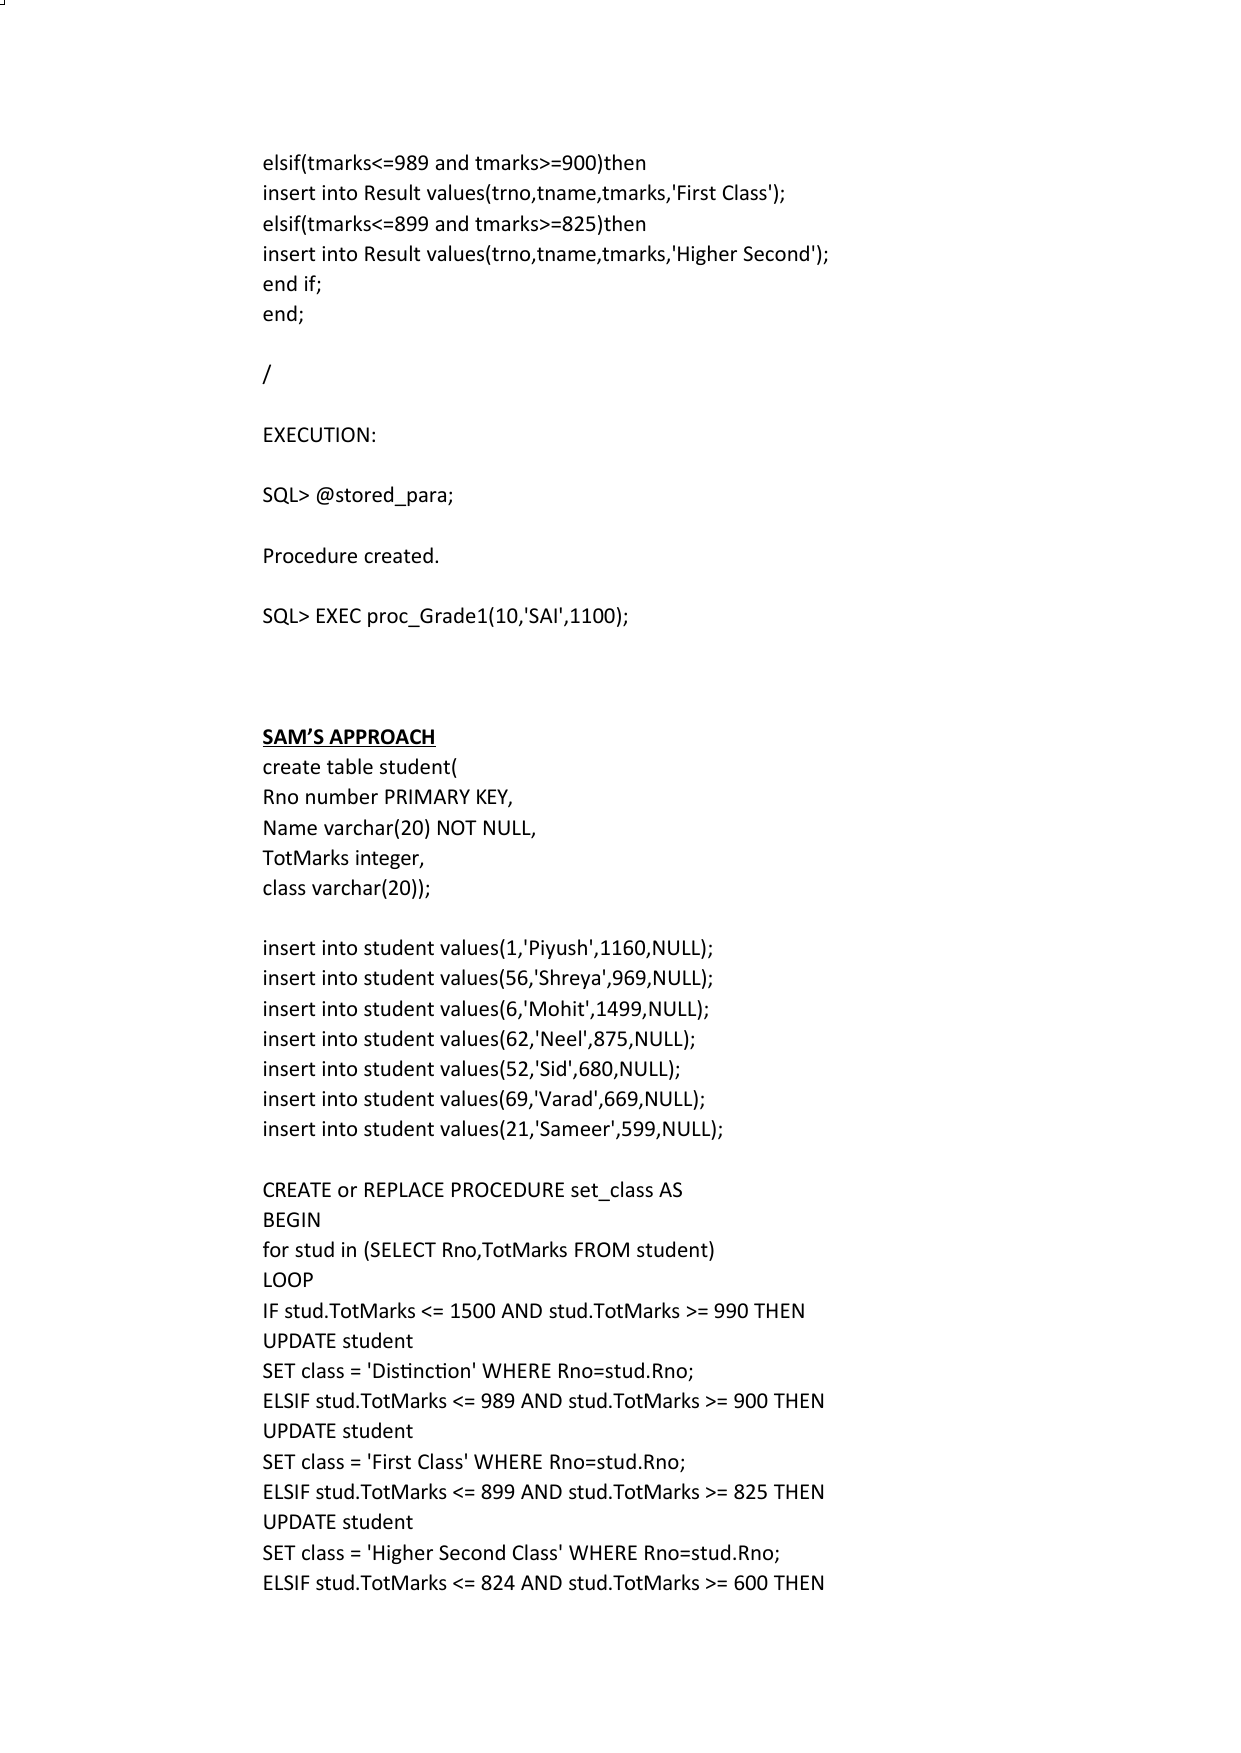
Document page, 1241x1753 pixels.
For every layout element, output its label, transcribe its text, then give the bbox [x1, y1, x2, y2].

text insert into student values(1,'Piyush',1160,NULL); [262, 933, 748, 961]
text class varchar(20)); [262, 872, 456, 901]
text end; [262, 299, 329, 327]
text SET class = 'Higher Second Class' WHERE Rno=stud.Rno; [262, 1537, 848, 1566]
text ELSIF stud.TotMarks <= 899 AND stud.TotMarks >= 825 THEN [262, 1477, 848, 1505]
text insert into student values(6,'Mohit',1499,NULL); [262, 993, 748, 1022]
text SET class = 'Disꢁncꢁon' WHERE Rno=stud.Rno; [262, 1356, 848, 1384]
text insert into student values(56,'Shreya',969,NULL); [262, 963, 748, 991]
text Rno number PRIMARY KEY, [262, 782, 560, 810]
text UPDATE student [262, 1326, 848, 1354]
text insert into student values(52,'Sid',680,NULL); [262, 1054, 748, 1082]
text CREATE or REPLACE PROCEDURE set_class AS [262, 1174, 848, 1203]
text ELSIF stud.TotMarks <= 989 AND stud.TotMarks >= 900 THEN [262, 1386, 848, 1414]
text SET class = 'First Class' WHERE Rno=stud.Rno; [262, 1447, 848, 1475]
text create table student( [262, 752, 560, 780]
text Name varchar(20) NOT NULL, [262, 812, 560, 841]
text LOOP [262, 1265, 848, 1293]
text UPDATE student [262, 1507, 848, 1535]
text elsif(tmarks<=899 and tmarks>=825)then [262, 208, 854, 237]
text SQL> @stored_para; [262, 480, 479, 508]
text insert into student values(21,'Sameer',599,NULL); [262, 1114, 748, 1142]
text UPDATE student [262, 1416, 848, 1444]
text SQL> EXEC proc_Grade1(10,'SAI',1100); [262, 601, 653, 629]
text / [262, 359, 296, 387]
text SAM’S APPROACH [262, 722, 460, 750]
text EXECUTION: [262, 420, 402, 448]
text insert into Result values(trno,tname,tmarks,'Higher Second'); [262, 238, 854, 267]
text BEGIN [262, 1204, 848, 1233]
text ELSIF stud.TotMarks <= 824 AND stud.TotMarks >= 600 THEN [262, 1568, 848, 1596]
text insert into student values(62,'Neel',875,NULL); [262, 1024, 748, 1052]
text for stud in (SELECT Rno,TotMarks FROM student) [262, 1235, 848, 1263]
text end if; [262, 269, 854, 297]
text Procedure created. [262, 541, 465, 569]
text elsif(tmarks<=989 and tmarks>=900)then [262, 148, 854, 176]
text TotMarks integer, [262, 842, 560, 871]
text IF stud.TotMarks <= 1500 AND stud.TotMarks >= 990 THEN [262, 1296, 848, 1324]
text insert into student values(69,'Varad',669,NULL); [262, 1084, 748, 1112]
text insert into Result values(trno,tname,tmarks,'First Class'); [262, 178, 854, 206]
